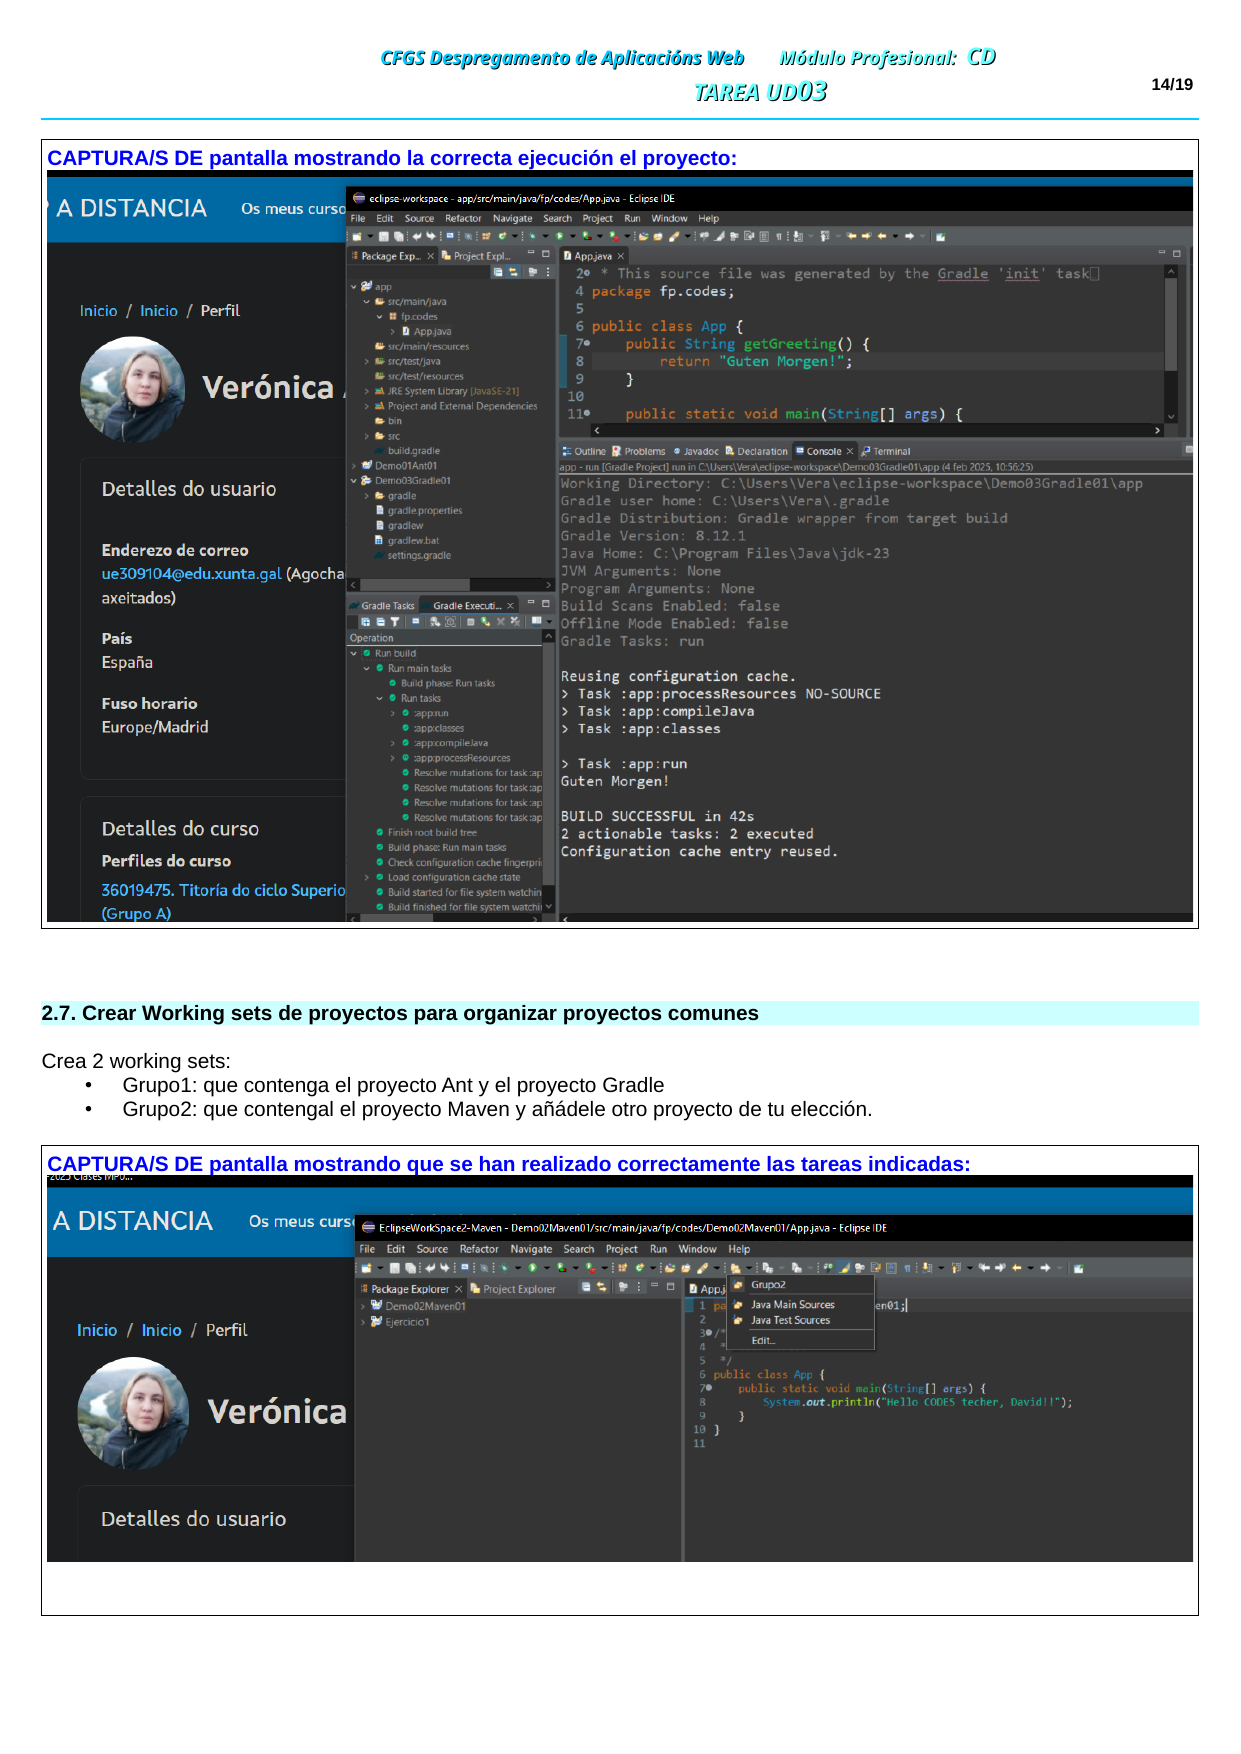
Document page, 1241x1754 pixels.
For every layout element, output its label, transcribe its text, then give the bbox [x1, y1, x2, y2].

table_header CAPTURA/S DE pantalla mostrando la correcta ejecución el proyecto: [42, 140, 1198, 928]
picture [47, 1175, 1194, 1562]
list Grupo2: que contengal el proyecto Maven y añádele otro proyecto de tu elección. [85, 1097, 1199, 1121]
text 2.7. Crear Working sets de proyectos para organizar proyectos comunes [41, 1001, 1199, 1025]
list Grupo1: que contenga el proyecto Ant y el proyecto Gradle [85, 1073, 1199, 1097]
picture [47, 170, 1194, 922]
table_header CAPTURA/S DE pantalla mostrando que se han realizado correctamente las tareas indicadas: [42, 1146, 1198, 1615]
text Crea 2 working sets: [41, 1049, 1199, 1073]
